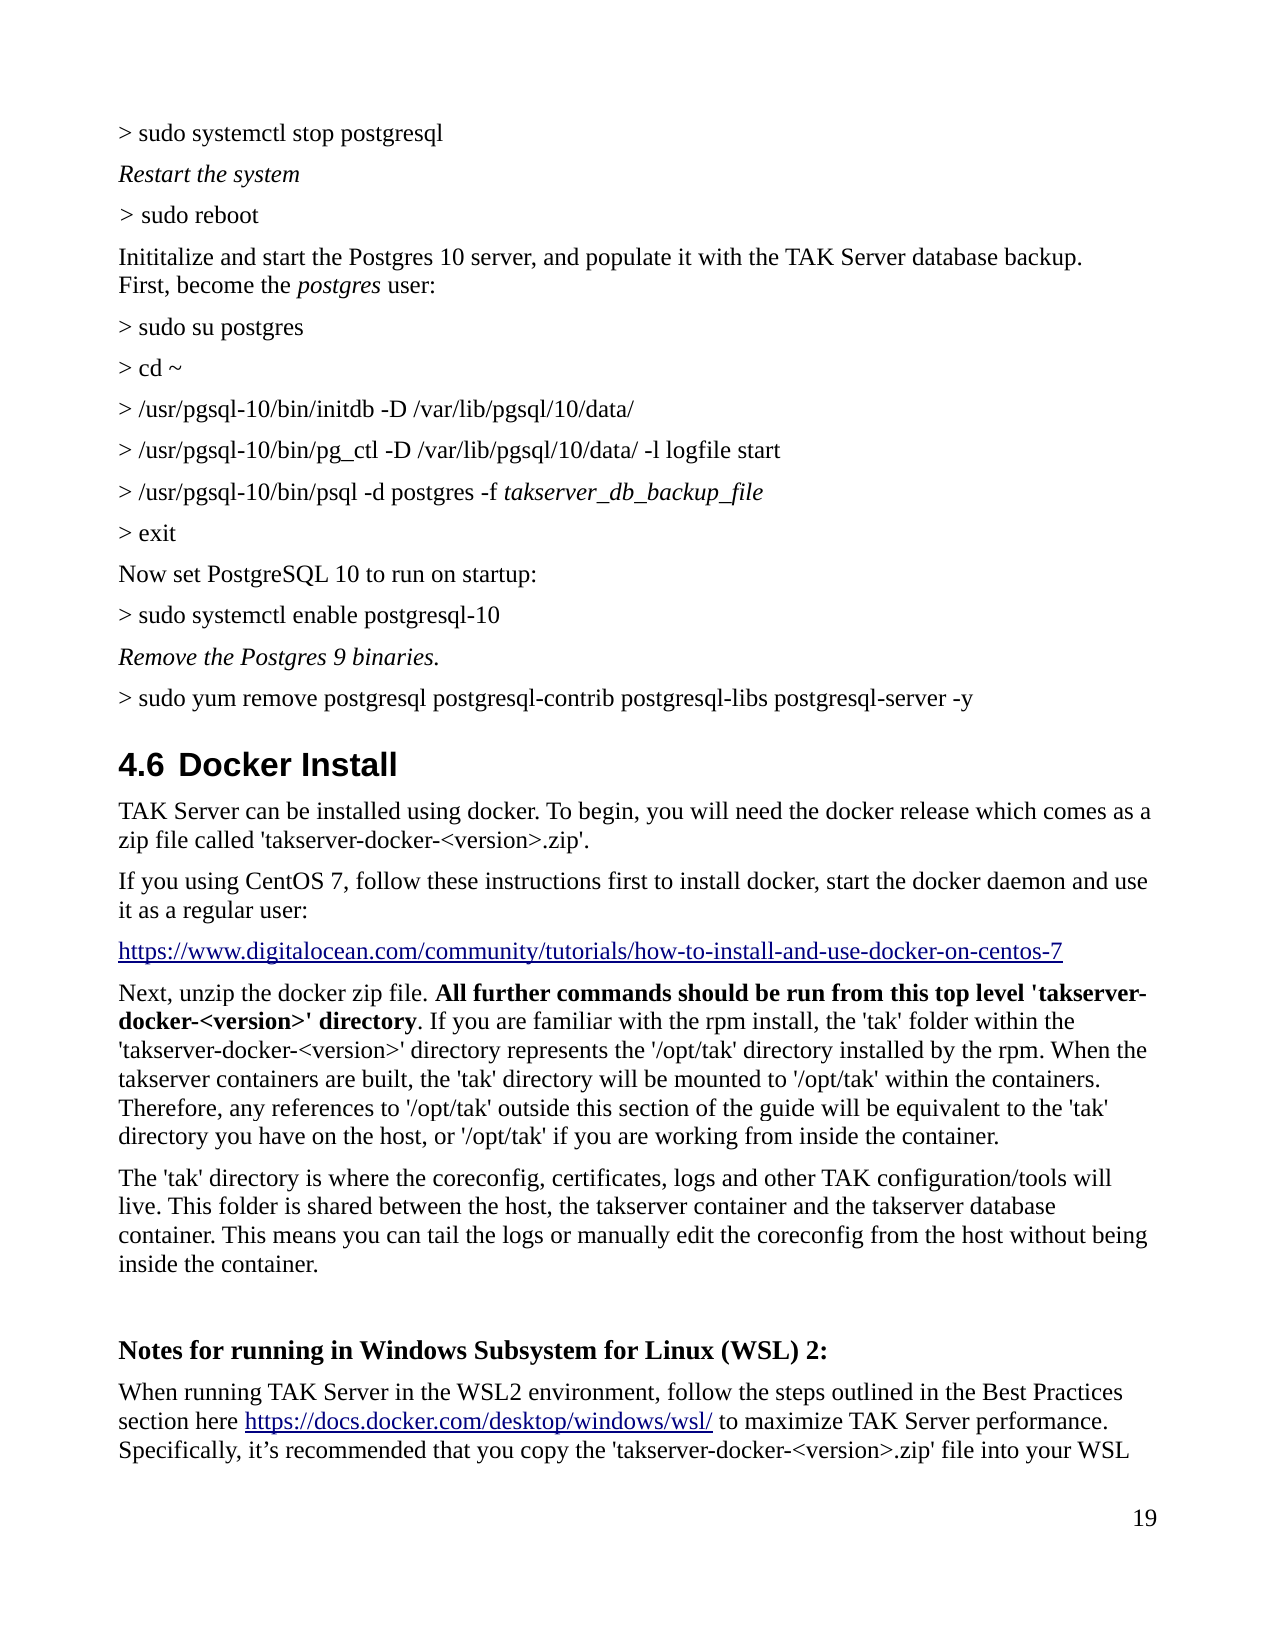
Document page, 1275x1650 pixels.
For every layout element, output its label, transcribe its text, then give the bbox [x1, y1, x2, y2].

text Now set PostgreSQL 10 to run on startup: [118, 559, 1098, 588]
text > sudo yum remove postgresql postgresql-contrib postgresql-libs postgresql-server -y [118, 683, 1098, 712]
text Inititalize and start the Postgres 10 server, and populate it with the TAK Server database backup. First, become the postgres user: [118, 242, 1098, 299]
text TAK Server can be installed using docker. To begin, you will need the docker release which comes as a zip file called 'takserver-docker-<version>.zip'. [118, 796, 1157, 854]
text > sudo systemctl enable postgresql-10 [118, 601, 1098, 629]
text Restart the system [118, 159, 1098, 188]
text > sudo su postgres [118, 312, 1098, 341]
text The 'tak' directory is where the coreconfig, certificates, logs and other TAK configuration/tools will live. This folder is shared between the host, the takserver container and the takserver database container. This means you can tail the logs or manually edit the coreconfig from the host without being inside the container. [118, 1163, 1157, 1278]
text > exit [118, 518, 1098, 547]
text When running TAK Server in the WSL2 environment, follow the steps outlined in the Best Practices section here https://docs.docker.com/desktop/windows/wsl/ to maximize TAK Server performance. Specifically, it’s recommended that you copy the 'takserver-docker-<version>.zip' file into your WSL [118, 1377, 1157, 1464]
subtitle Docker Install [118, 745, 1157, 784]
text Next, unzip the docker zip file. All further commands should be run from this top level 'takserver-docker-<version>' directory. If you are familiar with the rpm install, the 'tak' folder within the 'takserver-docker-<version>' directory represents the '/opt/tak' directory installed by the rpm. When the takserver containers are built, the 'tak' directory will be mounted to '/opt/tak' within the containers. Therefore, any references to '/opt/tak' outside this section of the guide will be equivalent to the 'tak' directory you have on the host, or '/opt/tak' if you are working from inside the container. [118, 978, 1157, 1150]
text https://www.digitalocean.com/community/tutorials/how-to-install-and-use-docker-on-centos-7 [118, 936, 1157, 965]
text Remove the Postgres 9 binaries. [118, 642, 1098, 671]
text Notes for running in Windows Subsystem for Linux (WSL) 2: [118, 1334, 1157, 1365]
text > cd ~ [118, 353, 1098, 382]
text > /usr/pgsql-10/bin/psql -d postgres -f takserver_db_backup_file [118, 477, 1098, 506]
text > /usr/pgsql-10/bin/initdb -D /var/lib/pgsql/10/data/ [118, 394, 1098, 423]
text > sudo reboot [118, 201, 1098, 229]
text > /usr/pgsql-10/bin/pg_ctl -D /var/lib/pgsql/10/data/ -l logfile start [118, 436, 1098, 464]
text If you using CentOS 7, follow these instructions first to install docker, start the docker daemon and use it as a regular user: [118, 866, 1157, 924]
text > sudo systemctl stop postgresql [118, 118, 1098, 147]
